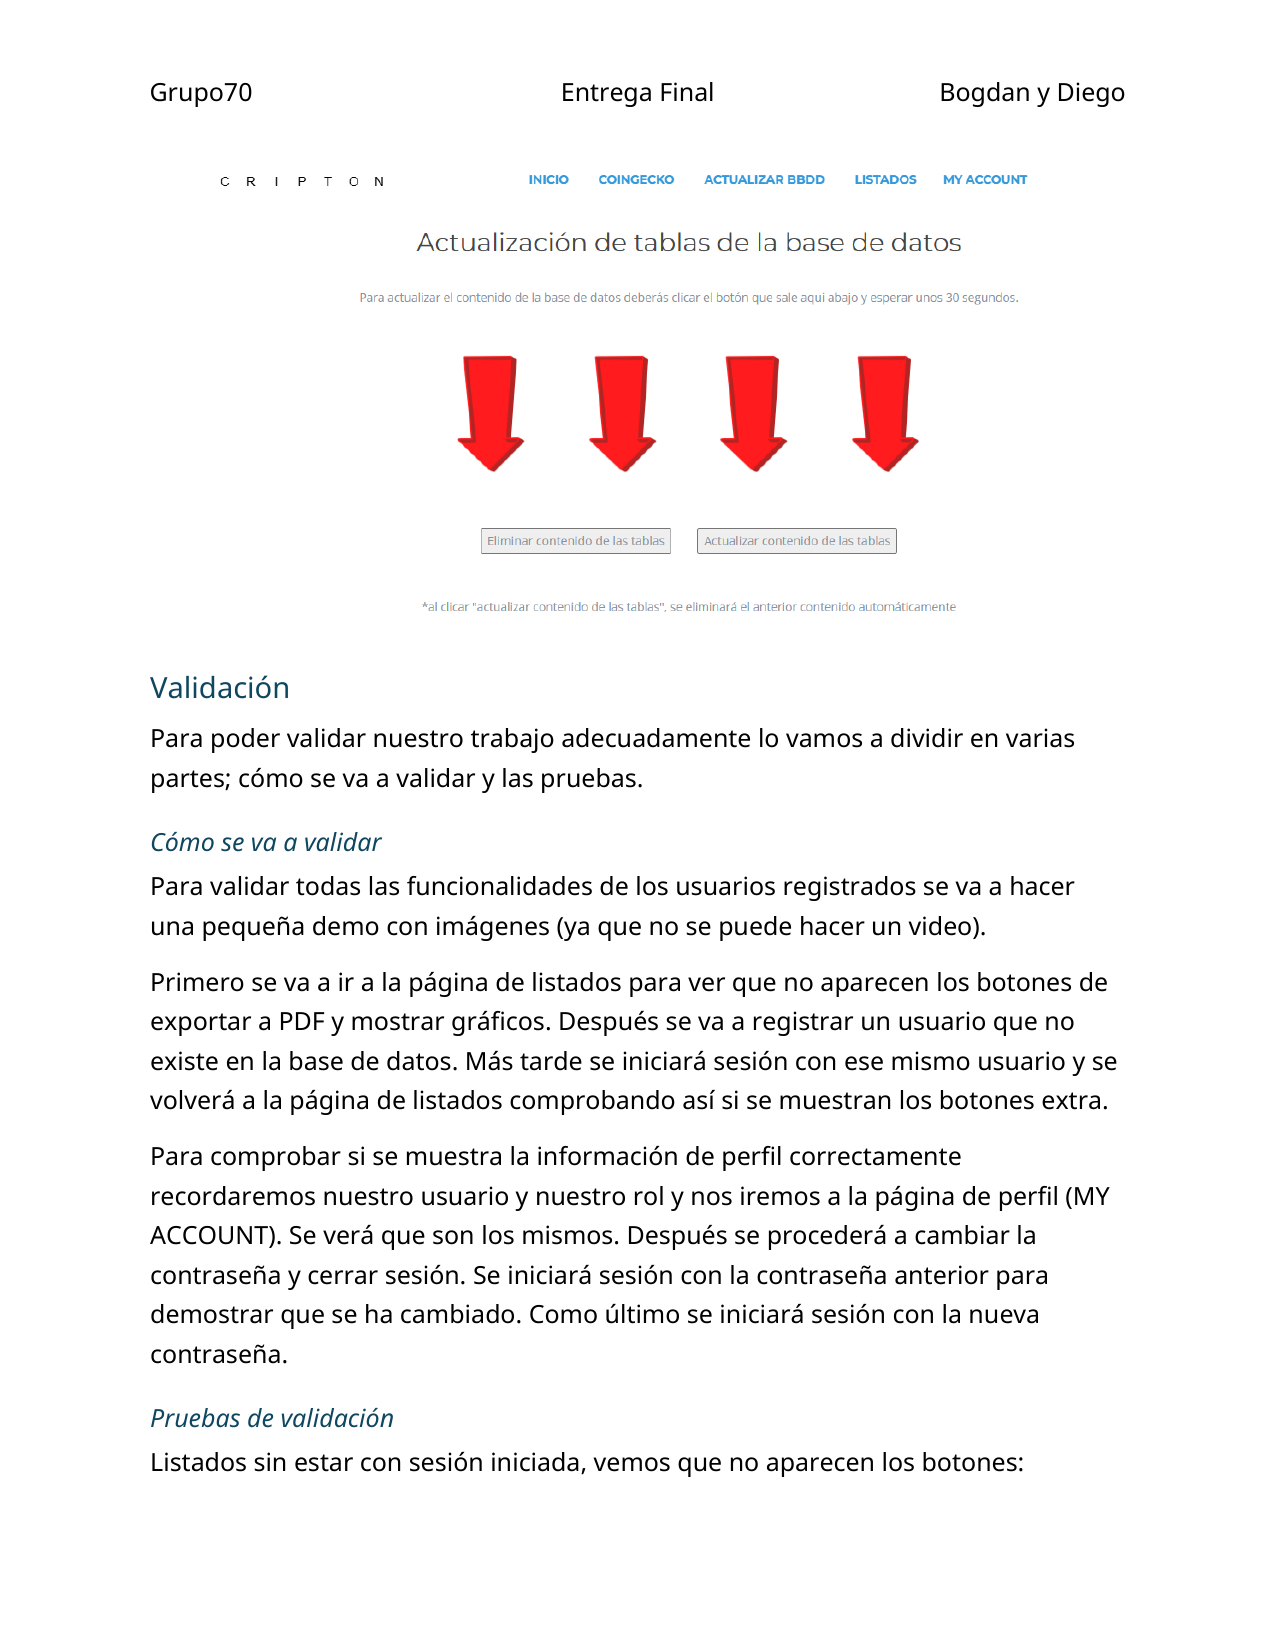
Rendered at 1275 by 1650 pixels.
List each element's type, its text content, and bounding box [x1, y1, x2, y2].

text Listados sin estar con sesión iniciada, vemos que no aparecen los botones: [150, 1444, 1125, 1478]
text Para poder validar nuestro trabajo adecuadamente lo vamos a dividir en varias partes; cómo se va a validar y las pruebas. [150, 721, 1125, 795]
subtitle Pruebas de validación [150, 1401, 1125, 1435]
subtitle Cómo se va a validar [150, 825, 1125, 859]
text Primero se va a ir a la página de listados para ver que no aparecen los botones de exportar a PDF y mostrar gráficos. Después se va a registrar un usuario que no existe en la base de datos. Más tarde se iniciará sesión con ese mismo usuario y se volverá a la página de listados comprobando así si se muestran los botones extra. [150, 964, 1125, 1117]
text Para comprobar si se muestra la información de perfil correctamente recordaremos nuestro usuario y nuestro rol y nos iremos a la página de perfil (MY ACCOUNT). Se verá que son los mismos. Después se procederá a cambiar la contraseña y cerrar sesión. Se iniciará sesión con la contraseña anterior para demostrar que se ha cambiado. Como último se iniciará sesión con la nueva contraseña. [150, 1139, 1125, 1370]
subtitle Validación [150, 667, 1125, 707]
text Para validar todas las funcionalidades de los usuarios registrados se va a hacer una pequeña demo con imágenes (ya que no se puede hacer un video). [150, 869, 1125, 942]
